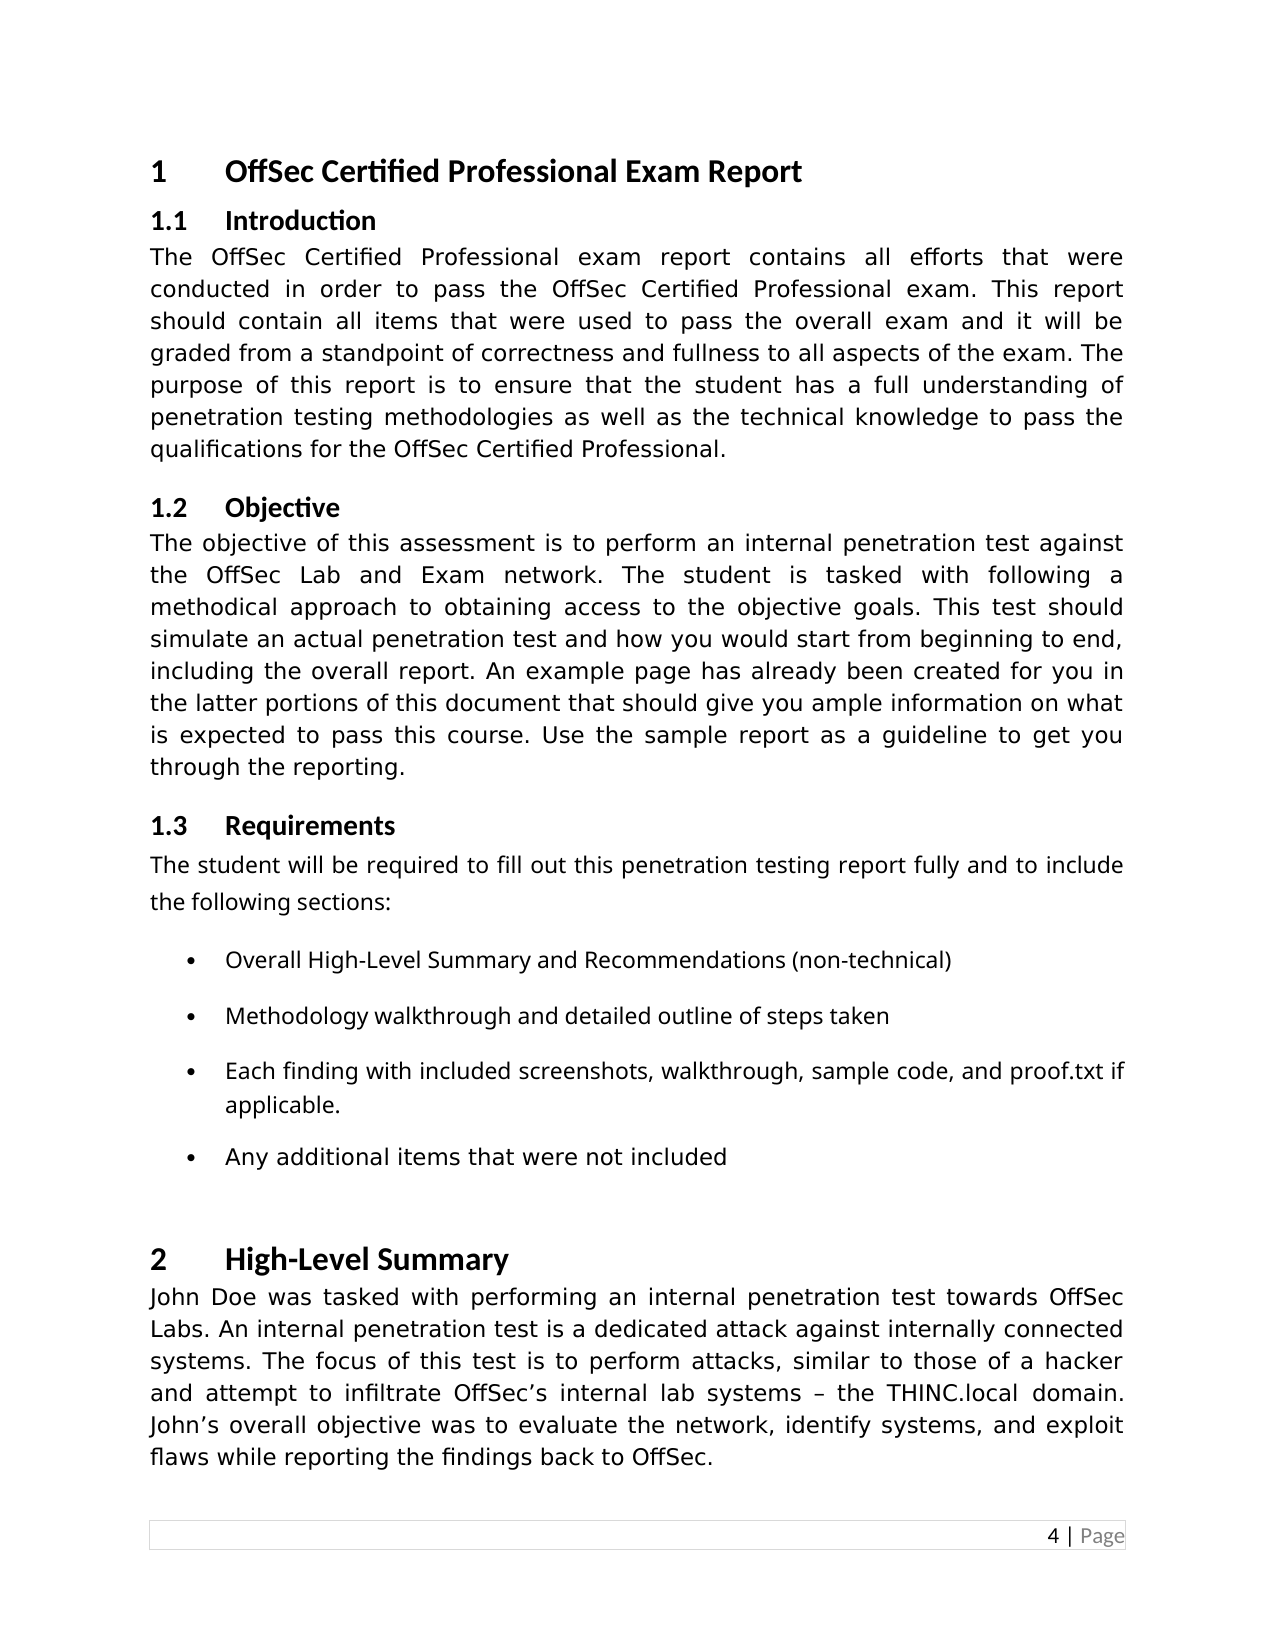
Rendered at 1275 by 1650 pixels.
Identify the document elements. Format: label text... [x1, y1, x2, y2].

subtitle Objective [150, 489, 1125, 524]
list Methodology walkthrough and detailed outline of steps taken [187, 999, 1125, 1031]
subtitle High-Level Summary [150, 1237, 1125, 1278]
list Overall High-Level Summary and Recommendations (non-technical) [187, 944, 1125, 976]
subtitle OffSec Certified Professional Exam Report [150, 150, 1125, 191]
list Each finding with included screenshots, walkthrough, sample code, and proof.txt if applicable. [187, 1055, 1125, 1120]
text John Doe was tasked with performing an internal penetration test towards OffSec Labs. An internal penetration test is a dedicated attack against internally connected systems. The focus of this test is to perform attacks, similar to those of a hacker and attempt to infiltrate OffSec’s internal lab systems – the THINC.local domain. John’s overall objective was to evaluate the network, identify systems, and exploit flaws while reporting the findings back to OffSec. [150, 1284, 1125, 1471]
text The objective of this assessment is to perform an internal penetration test against the OffSec Lab and Exam network. The student is tasked with following a methodical approach to obtaining access to the objective goals. This test should simulate an actual penetration test and how you would start from beginning to end, including the overall report. An example page has already been created for you in the latter portions of this document that should give you ample information on what is expected to pass this course. Use the sample report as a guideline to get you through the reporting. [150, 530, 1125, 781]
subtitle Introduction [150, 202, 1125, 238]
text The OffSec Certified Professional exam report contains all efforts that were conducted in order to pass the OffSec Certified Professional exam. This report should contain all items that were used to pass the overall exam and it will be graded from a standpoint of correctness and fullness to all aspects of the exam. The purpose of this report is to ensure that the student has a full understanding of penetration testing methodologies as well as the technical knowledge to pass the qualifications for the OffSec Certified Professional. [150, 244, 1125, 463]
text The student will be required to fill out this penetration testing report fully and to include the following sections: [150, 848, 1125, 917]
list Any additional items that were not included [187, 1144, 1125, 1171]
subtitle Requirements [150, 807, 1125, 843]
